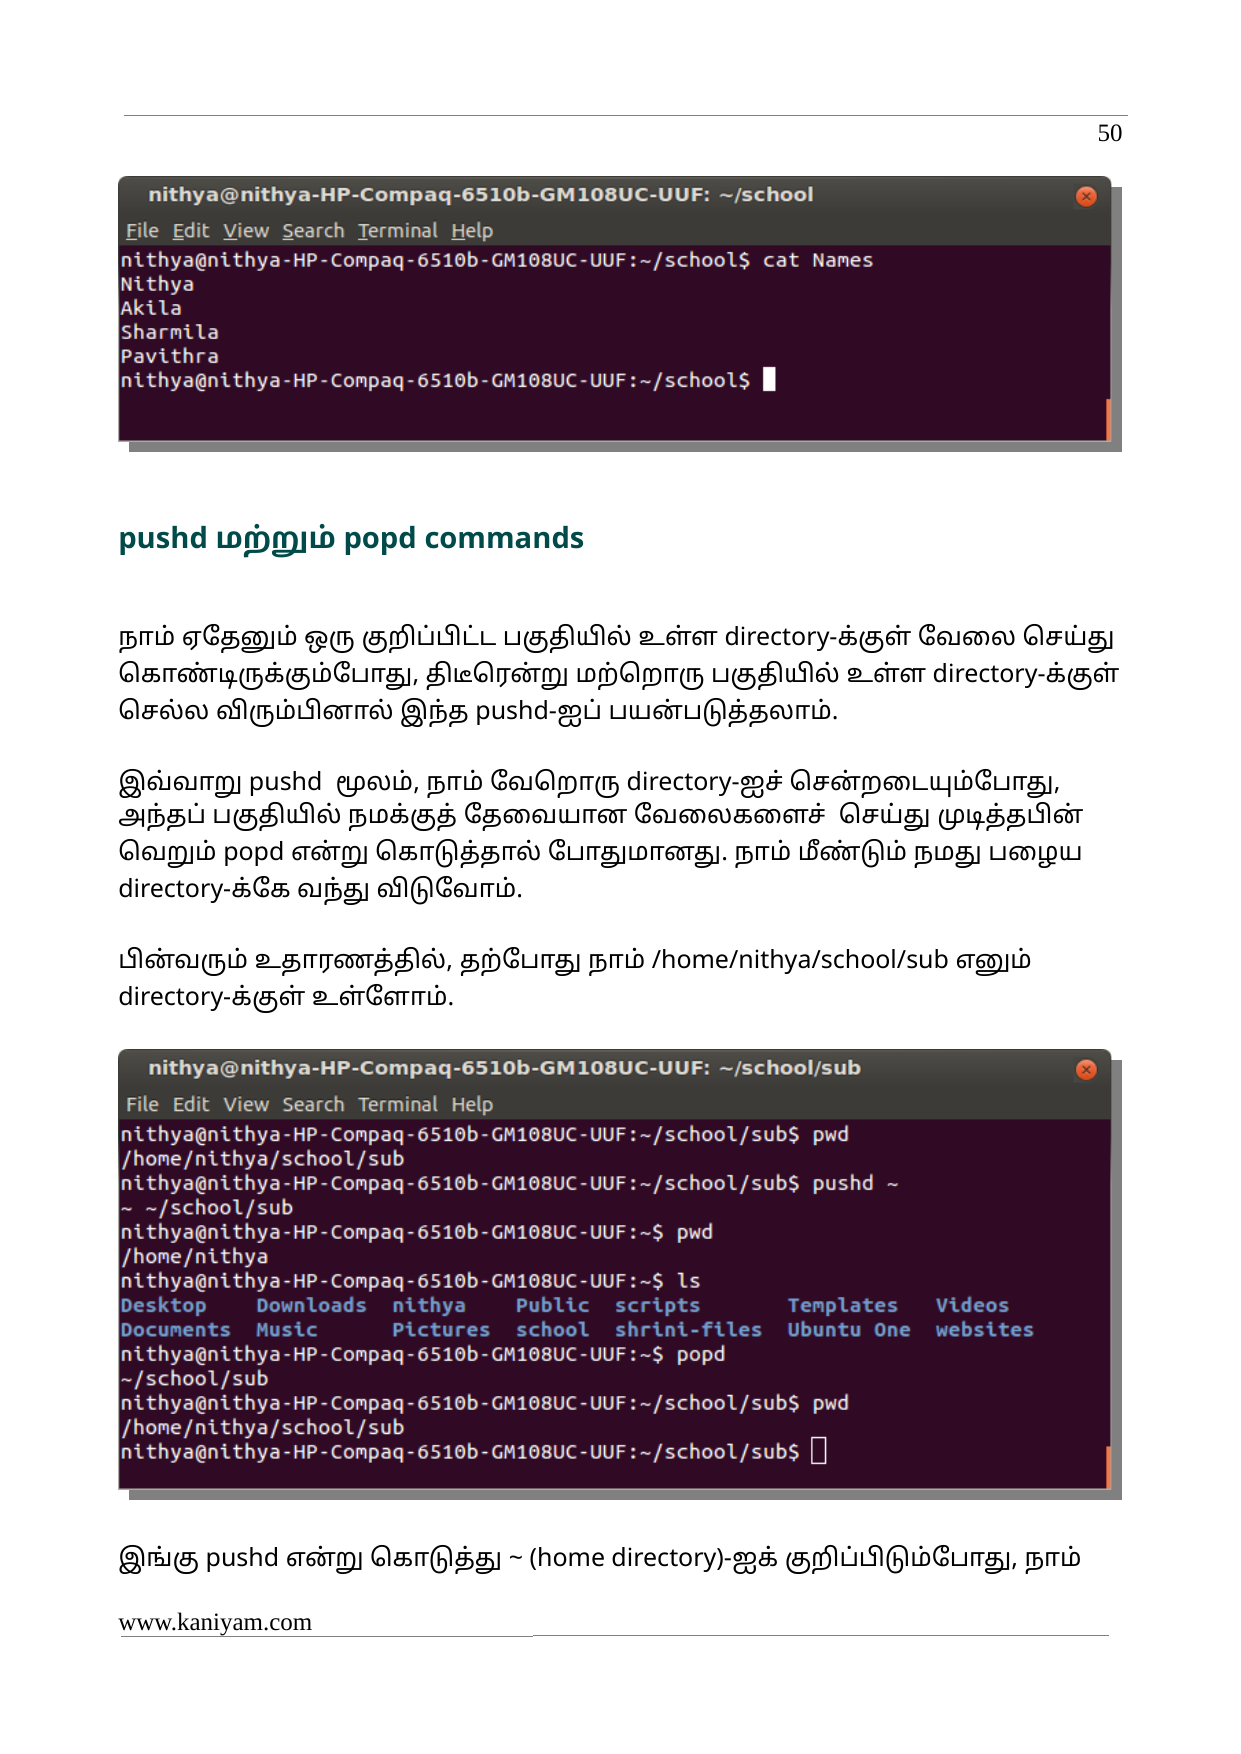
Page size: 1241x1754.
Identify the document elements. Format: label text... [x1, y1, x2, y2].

text நாம் ஏதேனும் ஒரு குறிப்பிட்ட பகுதியில் உள்ள directory-க்குள் வேலை செய்து கொண்டிருக்கும்போது, திடீரென்று மற்றொரு பகுதியில் உள்ள directory-க்குள் செல்ல விரும்பினால் இந்த pushd-ஐப் பயன்படுத்தலாம். [118, 619, 1122, 730]
text இங்கு pushd என்று கொடுத்து ~ (home directory)-ஐக் குறிப்பிடும்போது, நாம் [118, 1540, 1122, 1577]
subtitle pushd மற்றும் popd commands [118, 517, 1122, 560]
picture [118, 176, 1112, 442]
picture [118, 1049, 1112, 1490]
text இவ்வாறு pushd மூலம், நாம் வேறொரு directory-ஐச் சென்றடையும்போது, அந்தப் பகுதியில் நமக்குத் தேவையான வேலைகளைச் செய்து முடித்தபின் வெறும் popd என்று கொடுத்தால் போதுமானது. நாம் மீண்டும் நமது பழைய directory-க்கே வந்து விடுவோம். [118, 764, 1122, 908]
text பின்வரும் உதாரணத்தில், தற்போது நாம் /home/nithya/school/sub எனும் directory-க்குள் உள்ளோம். [118, 942, 1122, 1016]
